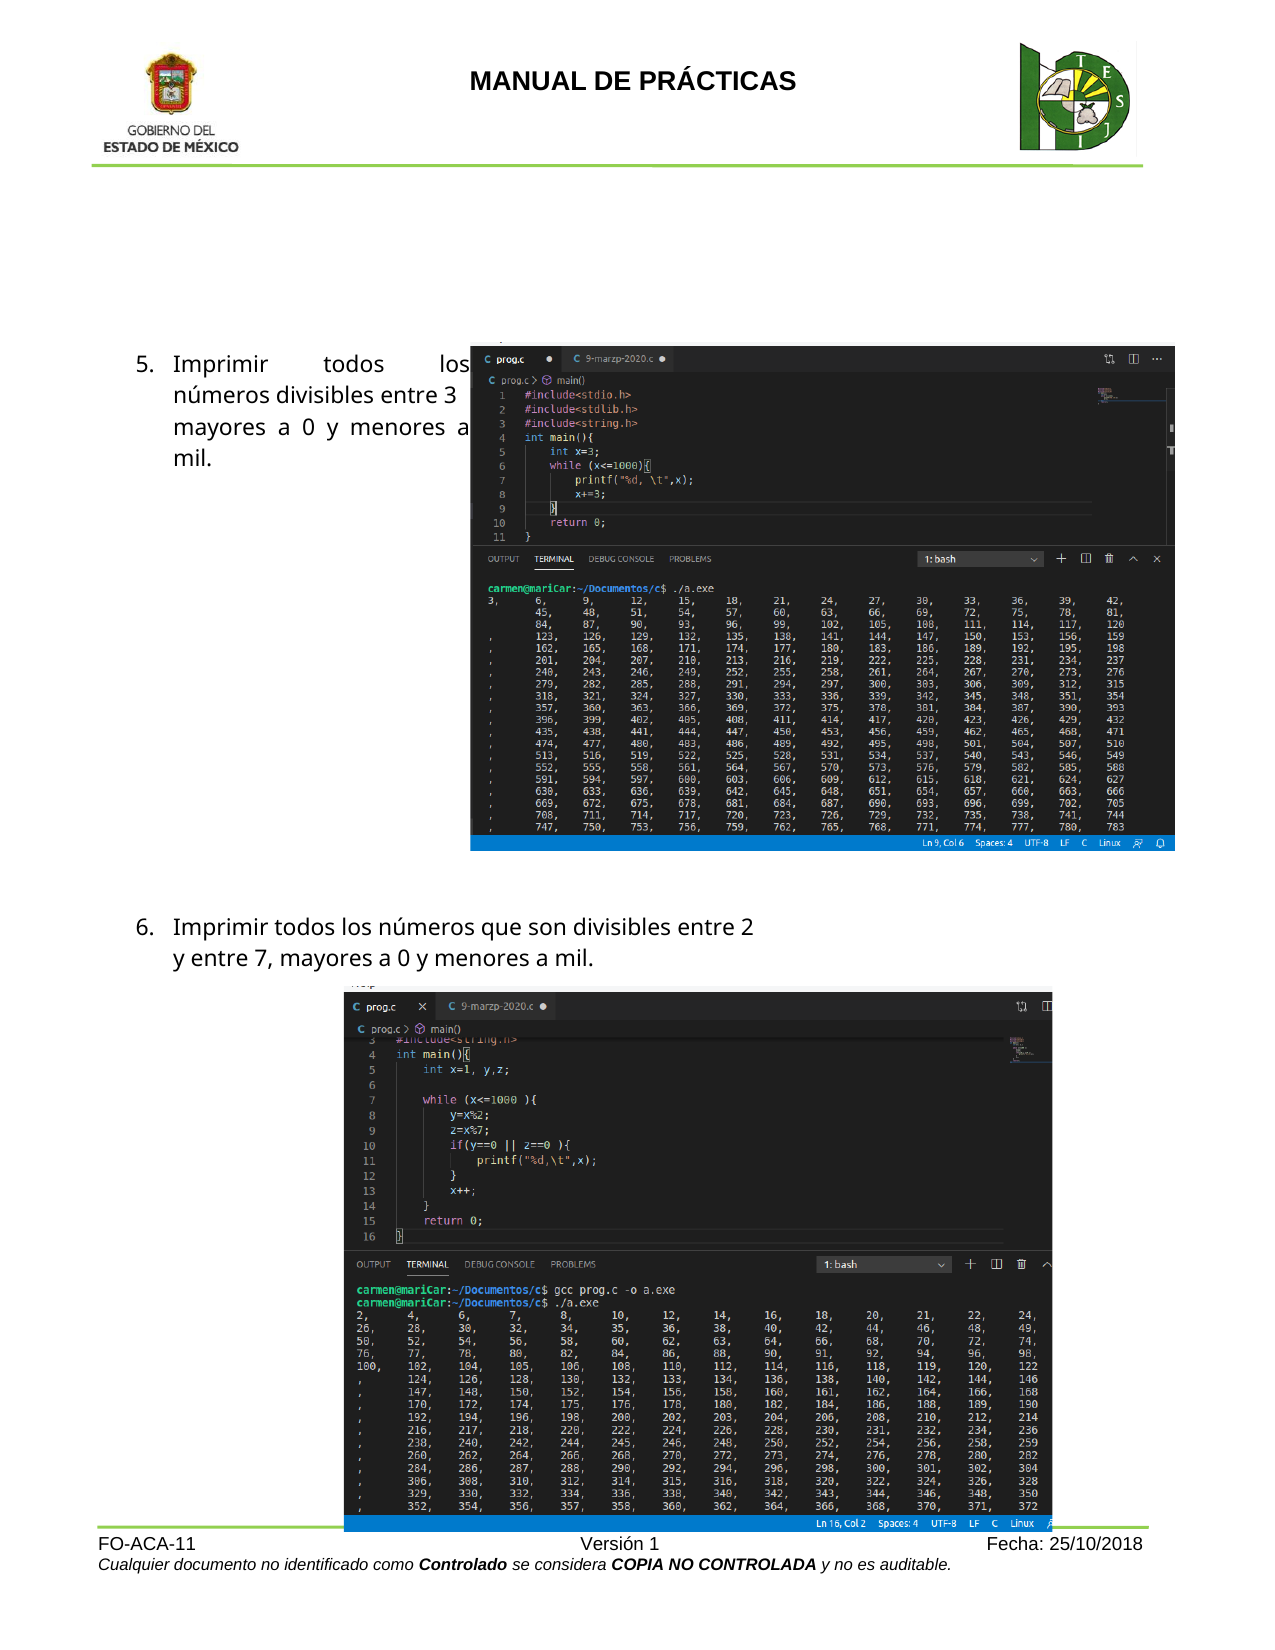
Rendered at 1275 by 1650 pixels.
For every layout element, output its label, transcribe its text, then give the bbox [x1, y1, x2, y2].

picture [470, 342, 1175, 851]
list y entre 7, mayores a 0 y menores a mil. [135, 942, 1183, 973]
list Imprimir todos los números que son divisibles entre 2 [135, 911, 1183, 942]
picture [95, 42, 241, 161]
list mayores a 0 y menores a mil. [135, 411, 470, 473]
list Imprimir todos los números divisibles entre 3 [135, 348, 470, 411]
picture [343, 986, 1053, 1532]
picture [1018, 41, 1137, 157]
